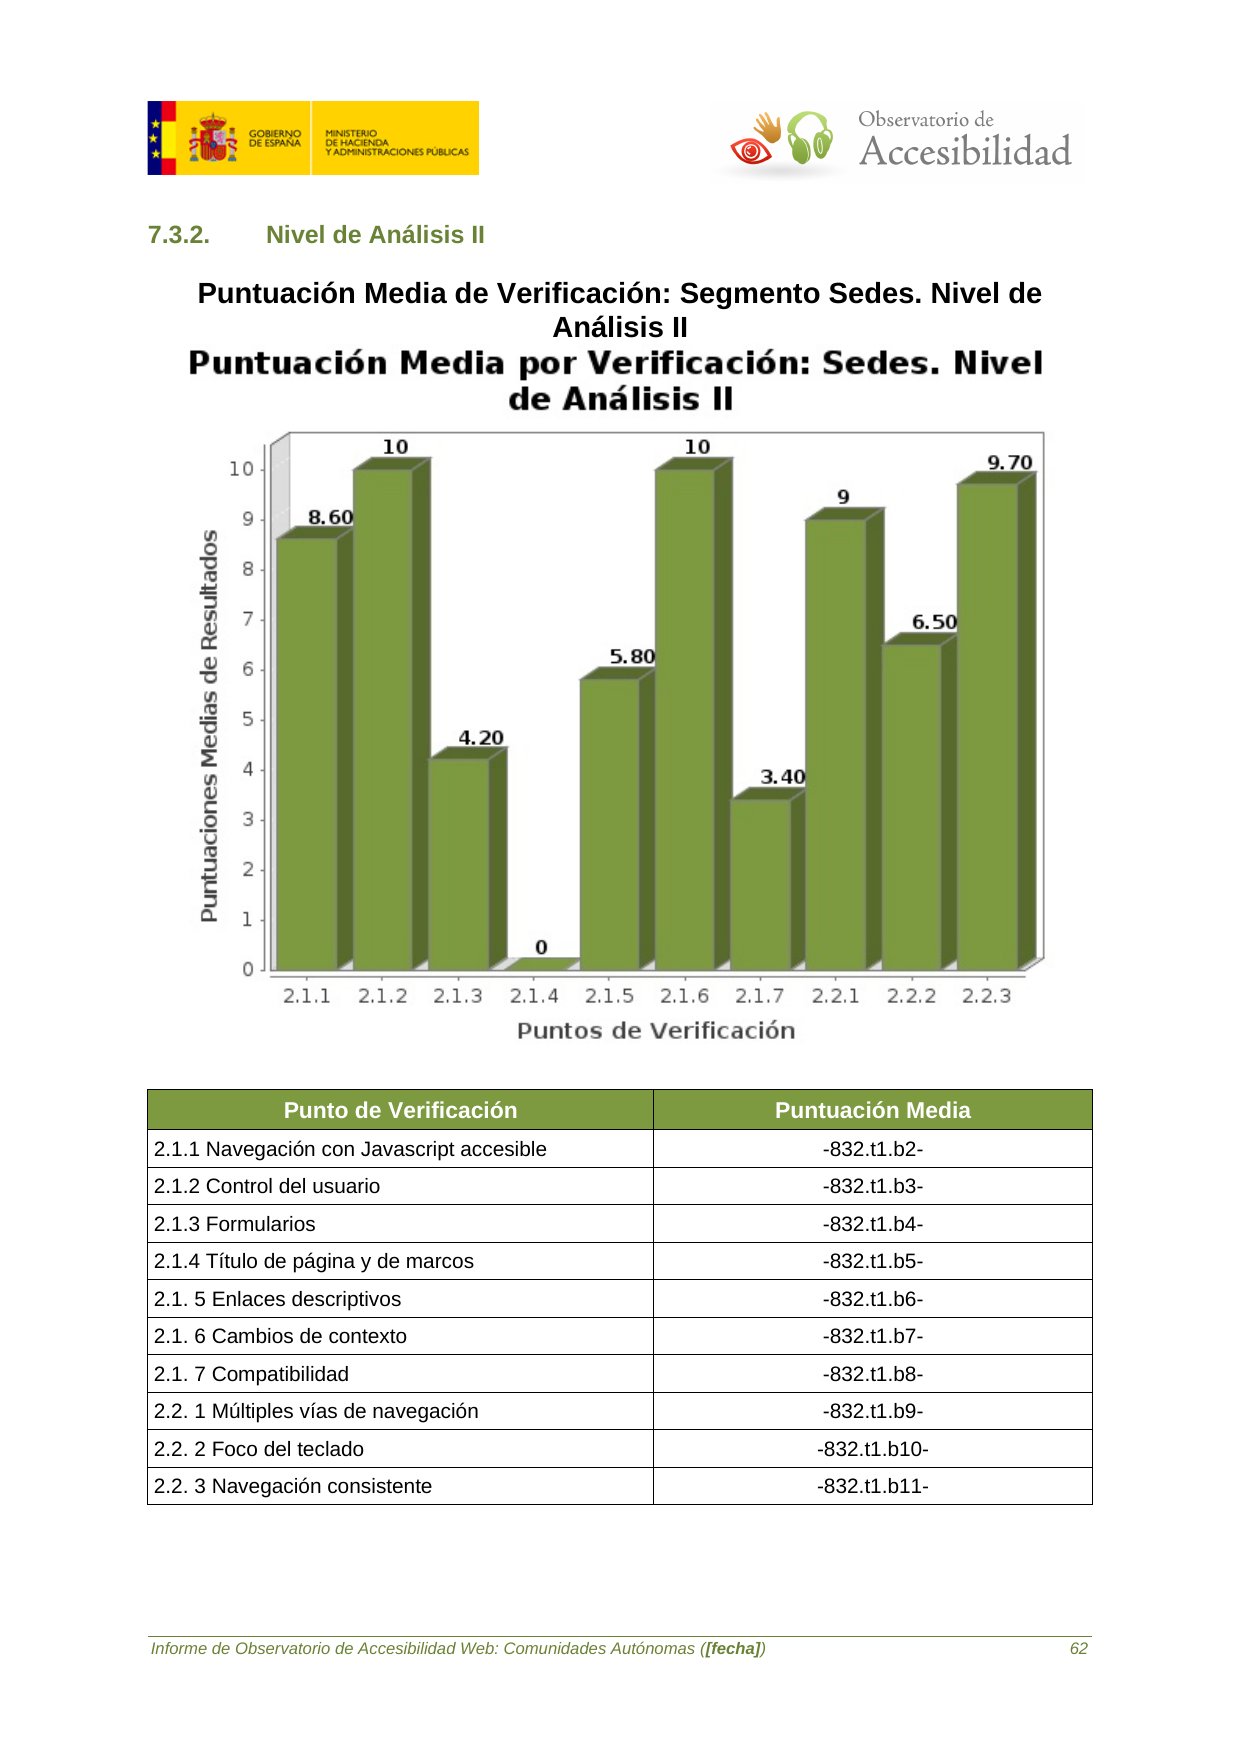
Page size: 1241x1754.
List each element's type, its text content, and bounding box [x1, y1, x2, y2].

table_cell -832.t1.b8- [654, 1355, 1092, 1392]
table_cell 2.2. 2 Foco del teclado [148, 1430, 653, 1467]
table_cell 2.2. 3 Navegación consistente [148, 1468, 653, 1504]
table_cell -832.t1.b7- [654, 1318, 1092, 1354]
table_header Punto de Verificación [148, 1090, 653, 1129]
table_cell 2.1. 6 Cambios de contexto [148, 1318, 653, 1354]
table_cell 2.1.1 Navegación con Javascript accesible [148, 1130, 653, 1167]
picture [710, 102, 1086, 185]
subtitle Nivel de Análisis II [148, 220, 1092, 248]
table_cell -832.t1.b11- [654, 1468, 1092, 1504]
table_cell 2.1. 7 Compatibilidad [148, 1355, 653, 1392]
picture [147, 101, 479, 175]
table_cell -832.t1.b10- [654, 1430, 1092, 1467]
text Puntuación Media de Verificación: Segmento Sedes. Nivel de Análisis II [148, 276, 1092, 343]
table_cell 2.1.2 Control del usuario [148, 1168, 653, 1204]
picture [178, 343, 1062, 1053]
table_cell -832.t1.b9- [654, 1393, 1092, 1429]
table_header Puntuación Media [654, 1090, 1092, 1129]
table_cell -832.t1.b6- [654, 1280, 1092, 1317]
table_cell -832.t1.b3- [654, 1168, 1092, 1204]
table_cell 2.2. 1 Múltiples vías de navegación [148, 1393, 653, 1429]
table_cell -832.t1.b2- [654, 1130, 1092, 1167]
table_cell -832.t1.b4- [654, 1205, 1092, 1242]
table_cell 2.1.3 Formularios [148, 1205, 653, 1242]
table_cell 2.1. 5 Enlaces descriptivos [148, 1280, 653, 1317]
table_cell -832.t1.b5- [654, 1243, 1092, 1279]
table_cell 2.1.4 Título de página y de marcos [148, 1243, 653, 1279]
